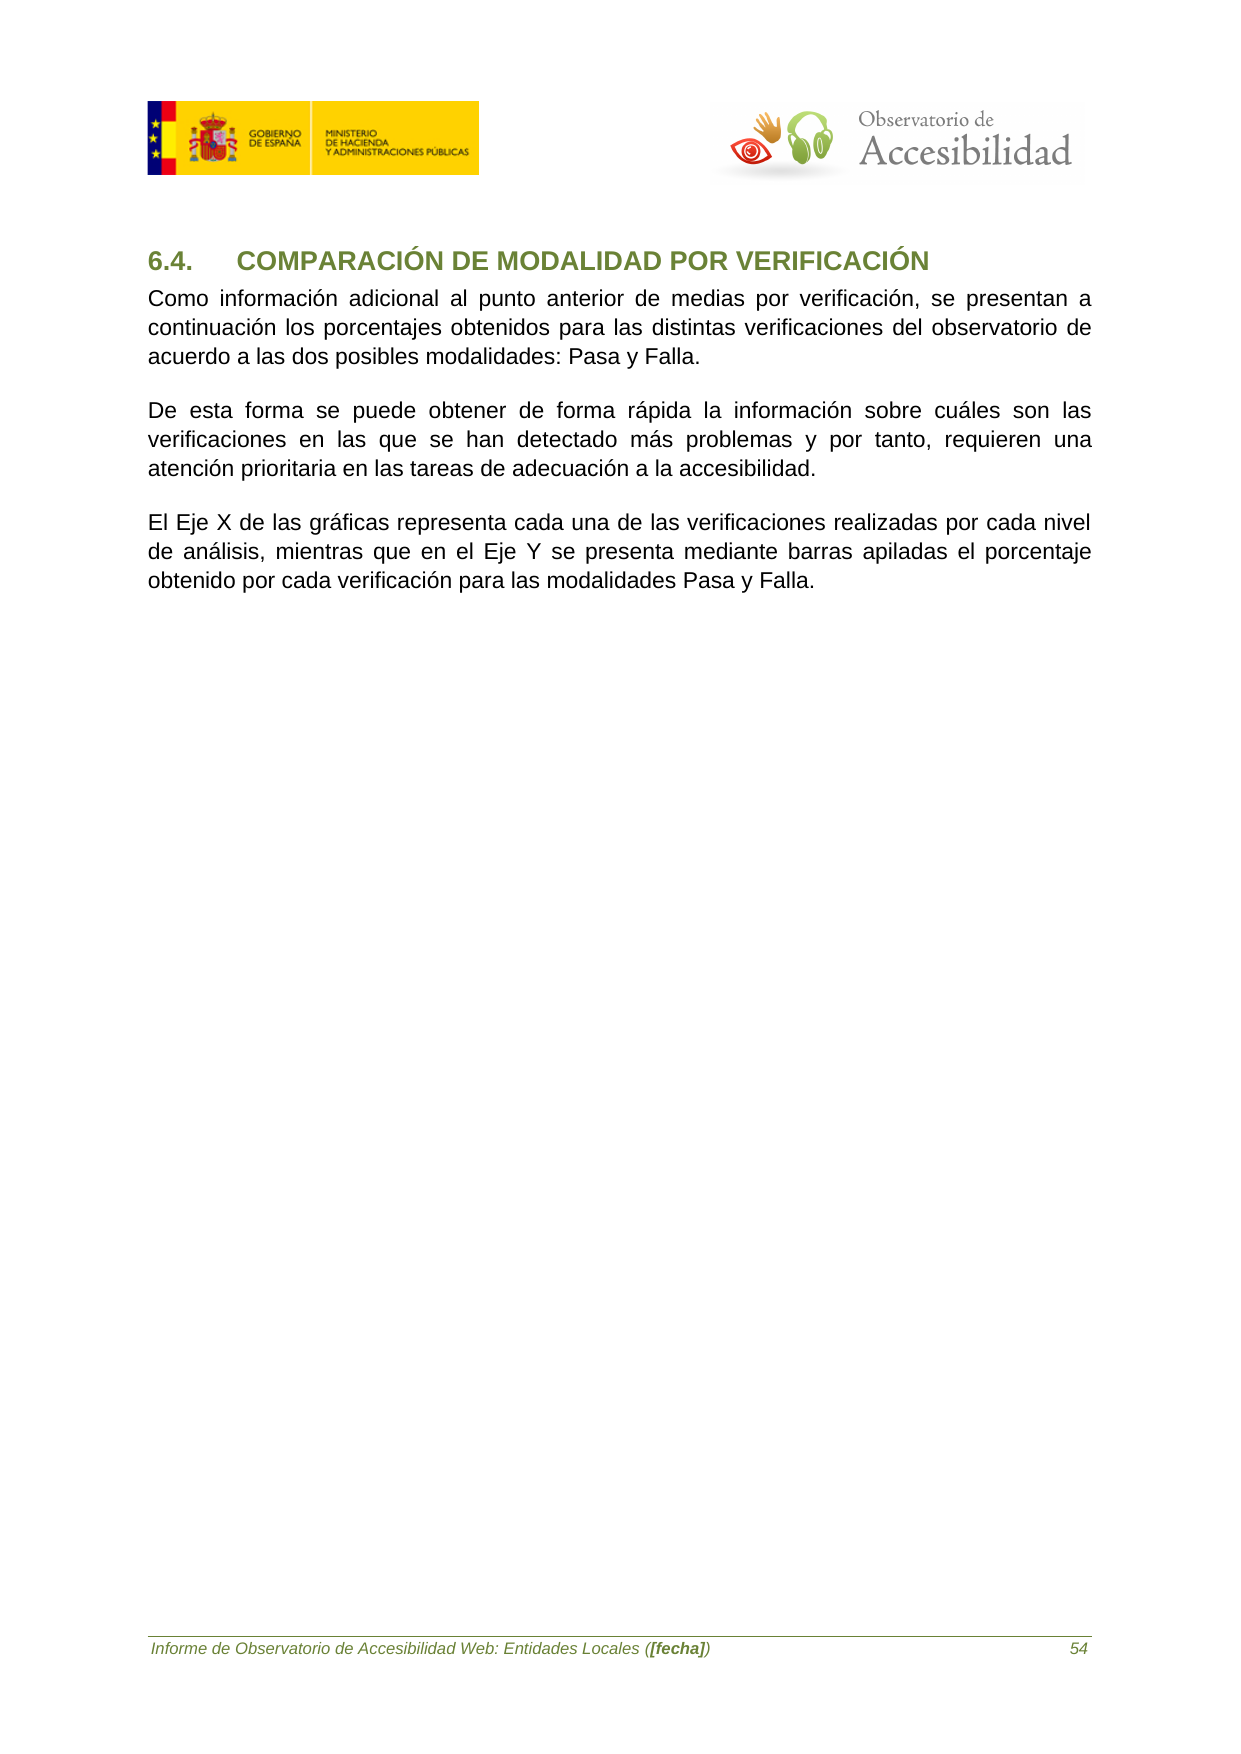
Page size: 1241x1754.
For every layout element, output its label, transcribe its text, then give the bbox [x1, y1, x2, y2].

picture [147, 101, 479, 175]
subtitle Comparación de Modalidad por Verificación [148, 245, 1092, 276]
text Como información adicional al punto anterior de medias por verificación, se presentan a continuación los porcentajes obtenidos para las distintas verificaciones del observatorio de acuerdo a las dos posibles modalidades: Pasa y Falla. [148, 285, 1092, 369]
picture [710, 102, 1086, 185]
text El Eje X de las gráficas representa cada una de las verificaciones realizadas por cada nivel de análisis, mientras que en el Eje Y se presenta mediante barras apiladas el porcentaje obtenido por cada verificación para las modalidades Pasa y Falla. [148, 509, 1092, 593]
text De esta forma se puede obtener de forma rápida la información sobre cuáles son las verificaciones en las que se han detectado más problemas y por tanto, requieren una atención prioritaria en las tareas de adecuación a la accesibilidad. [148, 397, 1092, 481]
